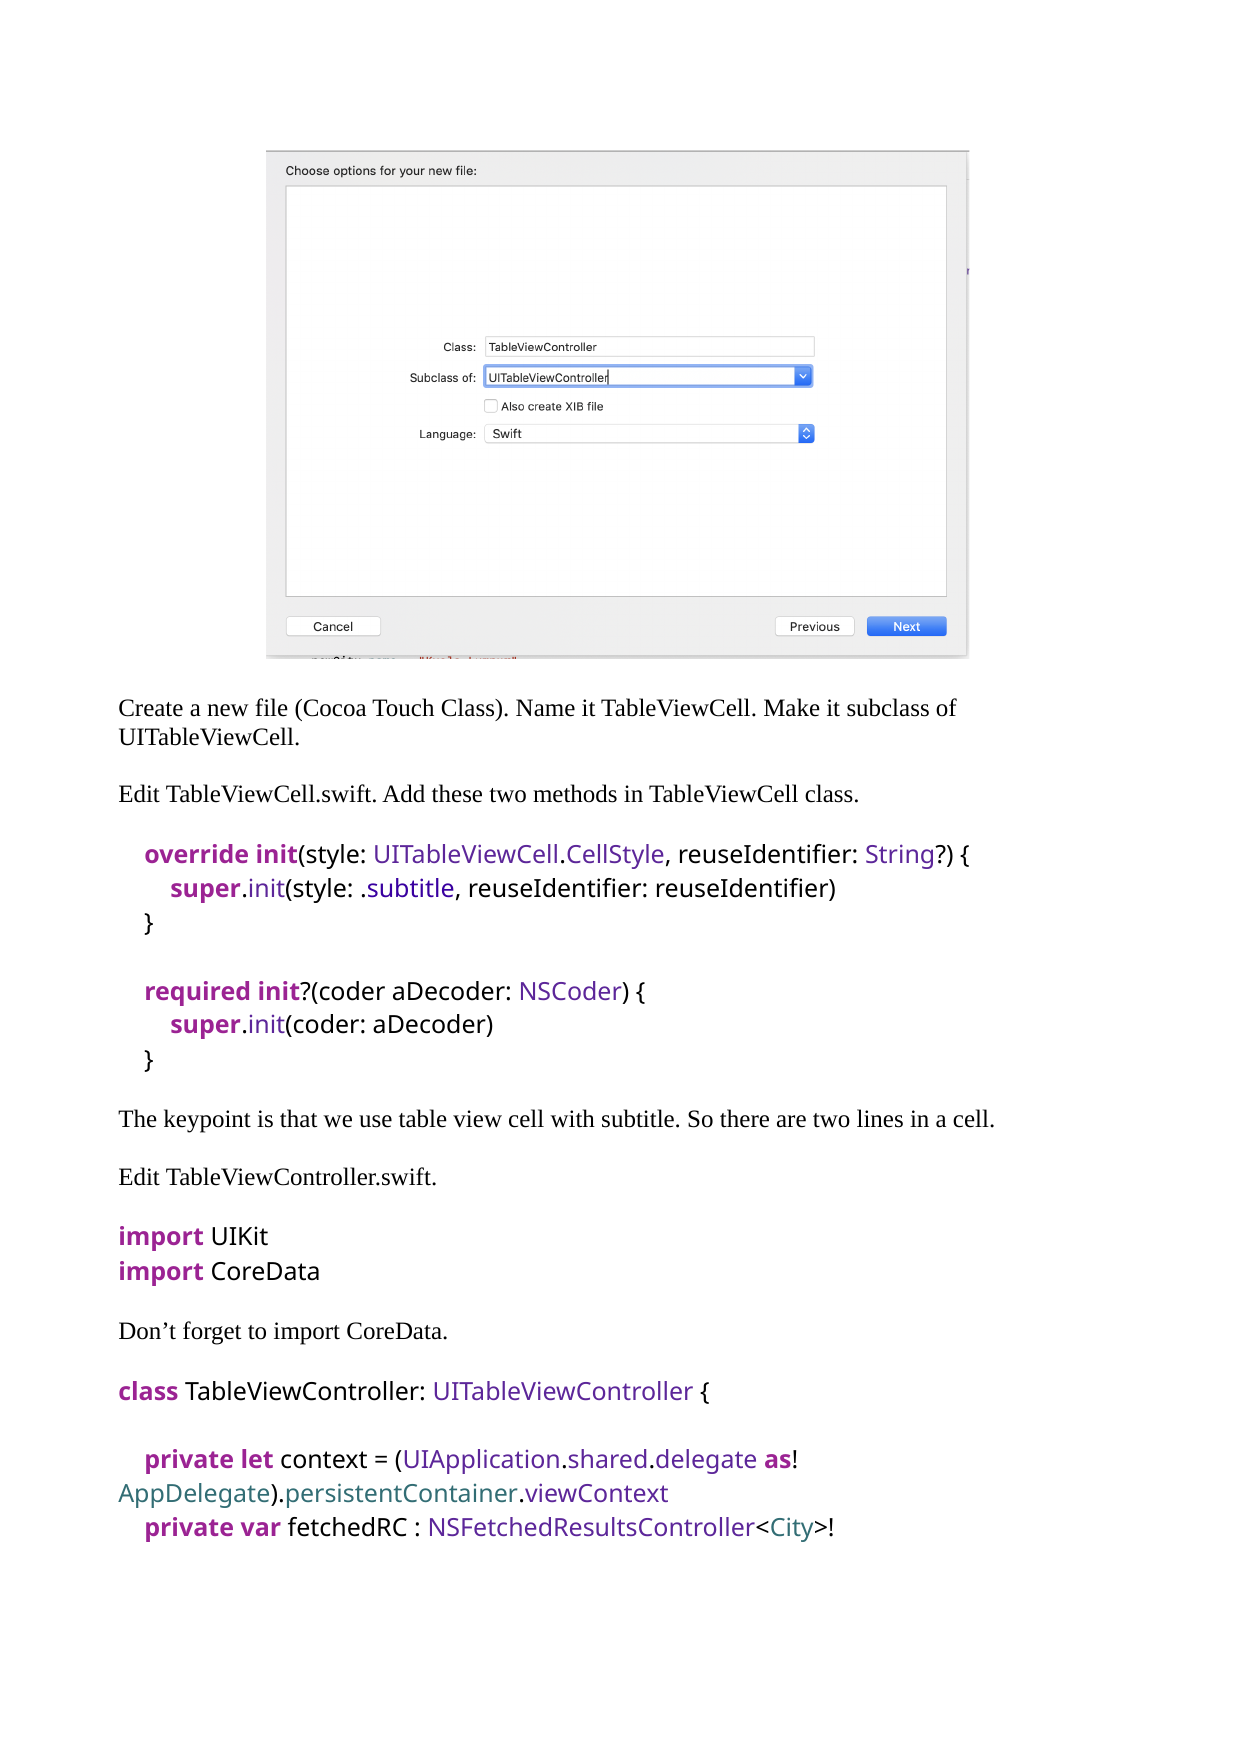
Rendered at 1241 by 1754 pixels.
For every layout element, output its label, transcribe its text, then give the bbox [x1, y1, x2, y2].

picture [266, 150, 970, 659]
text } [118, 1041, 1122, 1075]
text Create a new file (Cocoa Touch Class). Name it TableViewCell. Make it subclass of UITableViewCell. [118, 693, 1122, 751]
text Edit TableViewController.swift. [118, 1162, 1122, 1190]
text } [118, 905, 1122, 939]
text private var fetchedRC : NSFetchedResultsController<City>! [118, 1510, 1122, 1544]
text super.init(coder: aDecoder) [118, 1007, 1122, 1041]
text required init?(coder aDecoder: NSCoder) { [118, 973, 1122, 1007]
text class TableViewController: UITableViewController { [118, 1373, 1122, 1407]
text import CoreData [118, 1253, 1122, 1287]
text override init(style: UITableViewCell.CellStyle, reuseIdentifier: String?) { [118, 837, 1122, 871]
text Edit TableViewCell.swift. Add these two methods in TableViewCell class. [118, 779, 1122, 808]
text super.init(style: .subtitle, reuseIdentifier: reuseIdentifier) [118, 871, 1122, 905]
text Don’t forget to import CoreData. [118, 1316, 1122, 1345]
text The keypoint is that we use table view cell with subtitle. So there are two lines in a cell. [118, 1104, 1122, 1133]
text private let context = (UIApplication.shared.delegate as! AppDelegate).persistentContainer.viewContext [118, 1442, 1122, 1510]
text import UIKit [118, 1219, 1122, 1253]
